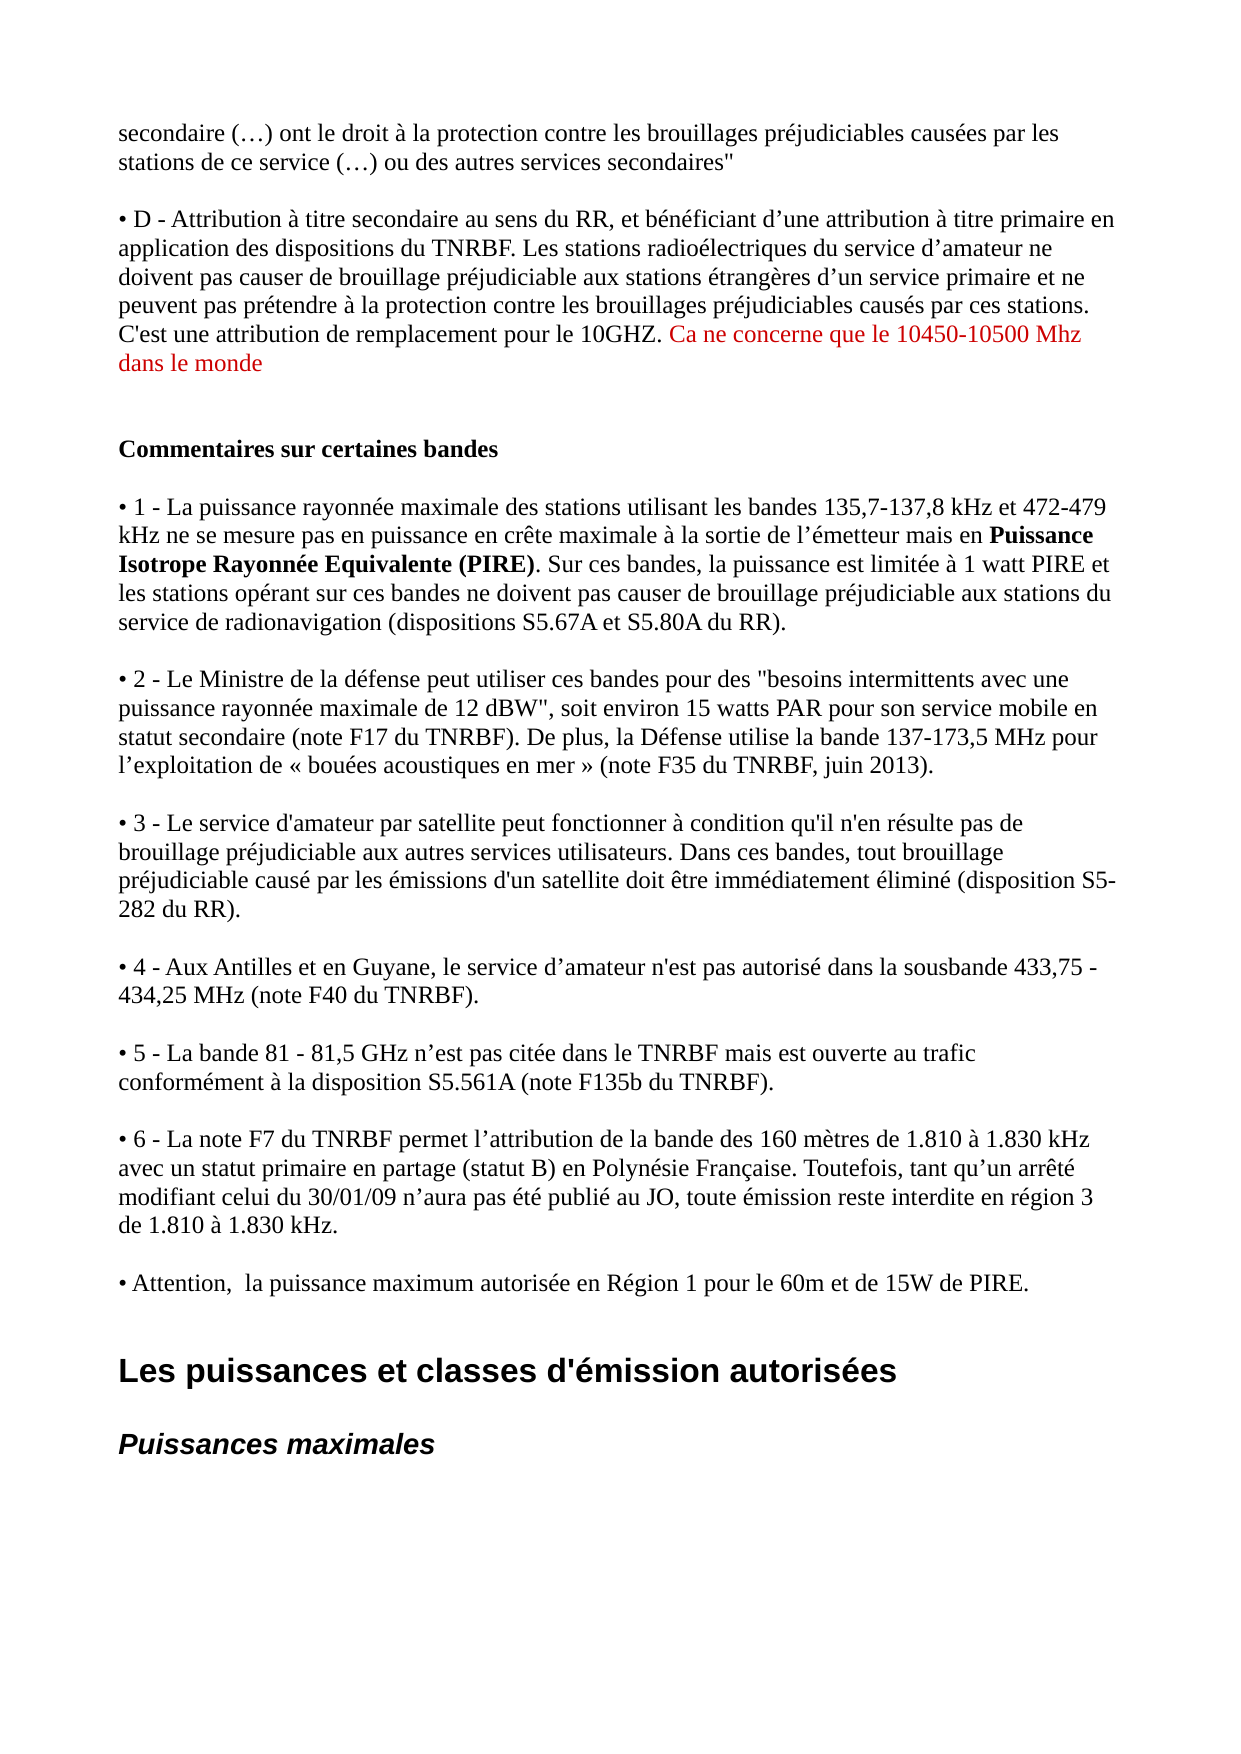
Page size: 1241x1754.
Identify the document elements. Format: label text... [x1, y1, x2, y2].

text • Attention, la puissance maximum autorisée en Région 1 pour le 60m et de 15W de PIRE. [118, 1268, 1122, 1297]
subtitle Les puissances et classes d'émission autorisées [118, 1351, 1122, 1389]
subtitle Puissances maximales [118, 1427, 1122, 1460]
text • 6 - La note F7 du TNRBF permet l’attribution de la bande des 160 mètres de 1.810 à 1.830 kHz avec un statut primaire en partage (statut B) en Polynésie Française. Toutefois, tant qu’un arrêté modifiant celui du 30/01/09 n’aura pas été publié au JO, toute émission reste interdite en région 3 de 1.810 à 1.830 kHz. [118, 1124, 1122, 1239]
text • 5 - La bande 81 - 81,5 GHz n’est pas citée dans le TNRBF mais est ouverte au trafic conformément à la disposition S5.561A (note F135b du TNRBF). [118, 1038, 1122, 1096]
text • 2 - Le Ministre de la défense peut utiliser ces bandes pour des "besoins intermittents avec une puissance rayonnée maximale de 12 dBW", soit environ 15 watts PAR pour son service mobile en statut secondaire (note F17 du TNRBF). De plus, la Défense utilise la bande 137-173,5 MHz pour l’exploitation de « bouées acoustiques en mer » (note F35 du TNRBF, juin 2013). [118, 664, 1122, 779]
text • 4 - Aux Antilles et en Guyane, le service d’amateur n'est pas autorisé dans la sousbande 433,75 - 434,25 MHz (note F40 du TNRBF). [118, 952, 1122, 1009]
text secondaire (…) ont le droit à la protection contre les brouillages préjudiciables causées par les stations de ce service (…) ou des autres services secondaires" [118, 118, 1122, 176]
text • 1 - La puissance rayonnée maximale des stations utilisant les bandes 135,7-137,8 kHz et 472-479 kHz ne se mesure pas en puissance en crête maximale à la sortie de l’émetteur mais en Puissance Isotrope Rayonnée Equivalente (PIRE). Sur ces bandes, la puissance est limitée à 1 watt PIRE et les stations opérant sur ces bandes ne doivent pas causer de brouillage préjudiciable aux stations du service de radionavigation (dispositions S5.67A et S5.80A du RR). [118, 492, 1122, 636]
text Commentaires sur certaines bandes [118, 434, 1122, 463]
text • 3 - Le service d'amateur par satellite peut fonctionner à condition qu'il n'en résulte pas de brouillage préjudiciable aux autres services utilisateurs. Dans ces bandes, tout brouillage préjudiciable causé par les émissions d'un satellite doit être immédiatement éliminé (disposition S5-282 du RR). [118, 808, 1122, 923]
text • D - Attribution à titre secondaire au sens du RR, et bénéficiant d’une attribution à titre primaire en application des dispositions du TNRBF. Les stations radioélectriques du service d’amateur ne doivent pas causer de brouillage préjudiciable aux stations étrangères d’un service primaire et ne peuvent pas prétendre à la protection contre les brouillages préjudiciables causés par ces stations. C'est une attribution de remplacement pour le 10GHZ. Ca ne concerne que le 10450-10500 Mhz dans le monde [118, 204, 1122, 377]
